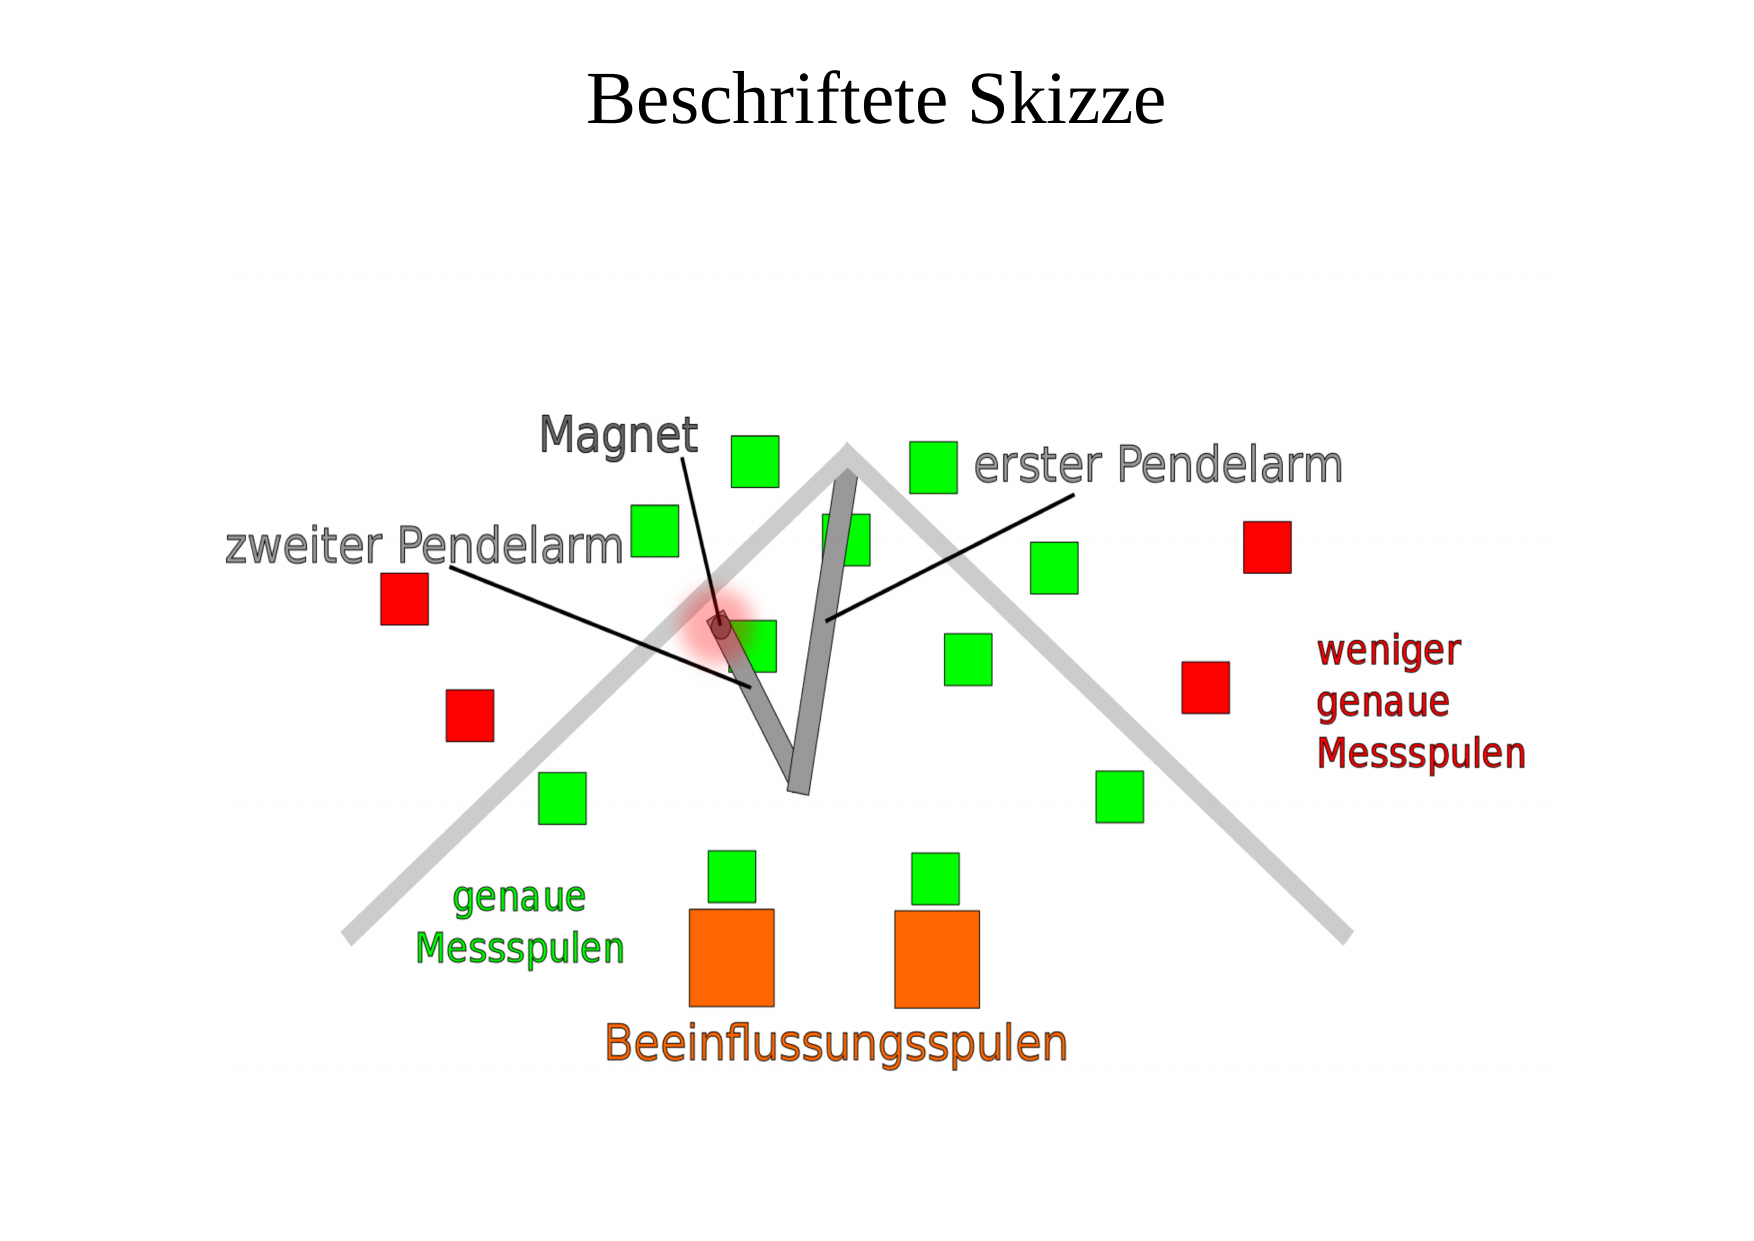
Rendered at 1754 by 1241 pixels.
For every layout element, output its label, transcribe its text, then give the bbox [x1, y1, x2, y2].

picture [217, 148, 1554, 1235]
text Beschriftete Skizze [118, 53, 1636, 139]
